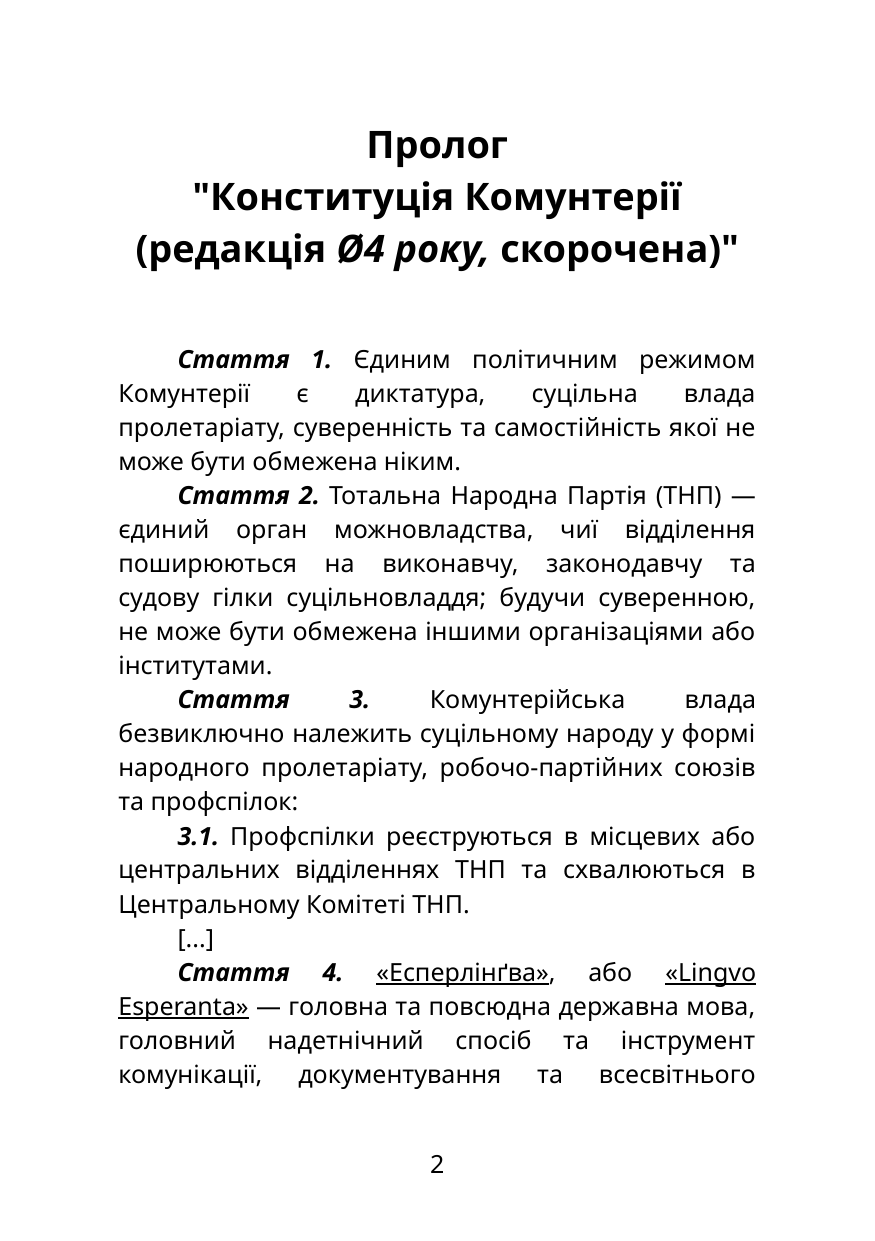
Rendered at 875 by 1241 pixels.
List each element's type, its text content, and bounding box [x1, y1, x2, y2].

subtitle Пролог "Конституція Комунтерії (редакція Ø4 року, скорочена)" [118, 118, 756, 273]
text [...] [118, 920, 756, 954]
text Стаття 4. «Есперлінґва», або «Lingvo Esperanta» — головна та повсюдна державна мова, головний надетнічний спосіб та інструмент комунікації, документування та всесвітнього [118, 954, 756, 1091]
text 3.1. Профспілки реєструються в місцевих або центральних відділеннях ТНП та схвалюються в Центральному Комітеті ТНП. [118, 818, 756, 920]
text Стаття 1. Єдиним політичним режимом Комунтерії є диктатура, суцільна влада пролетаріату, суверенність та самостійність якої не може бути обмежена ніким. [118, 341, 756, 477]
text Стаття 3. Комунтерійська влада безвиключно належить суцільному народу у формі народного пролетаріату, робочо-партійних союзів та профспілок: [118, 682, 756, 818]
text Стаття 2. Тотальна Народна Партія (ТНП) — єдиний орган можновладства, чиї відділення поширюються на виконавчу, законодавчу та судову гілки суцільновладдя; будучи суверенною, не може бути обмежена іншими організаціями або інститутами. [118, 477, 756, 682]
